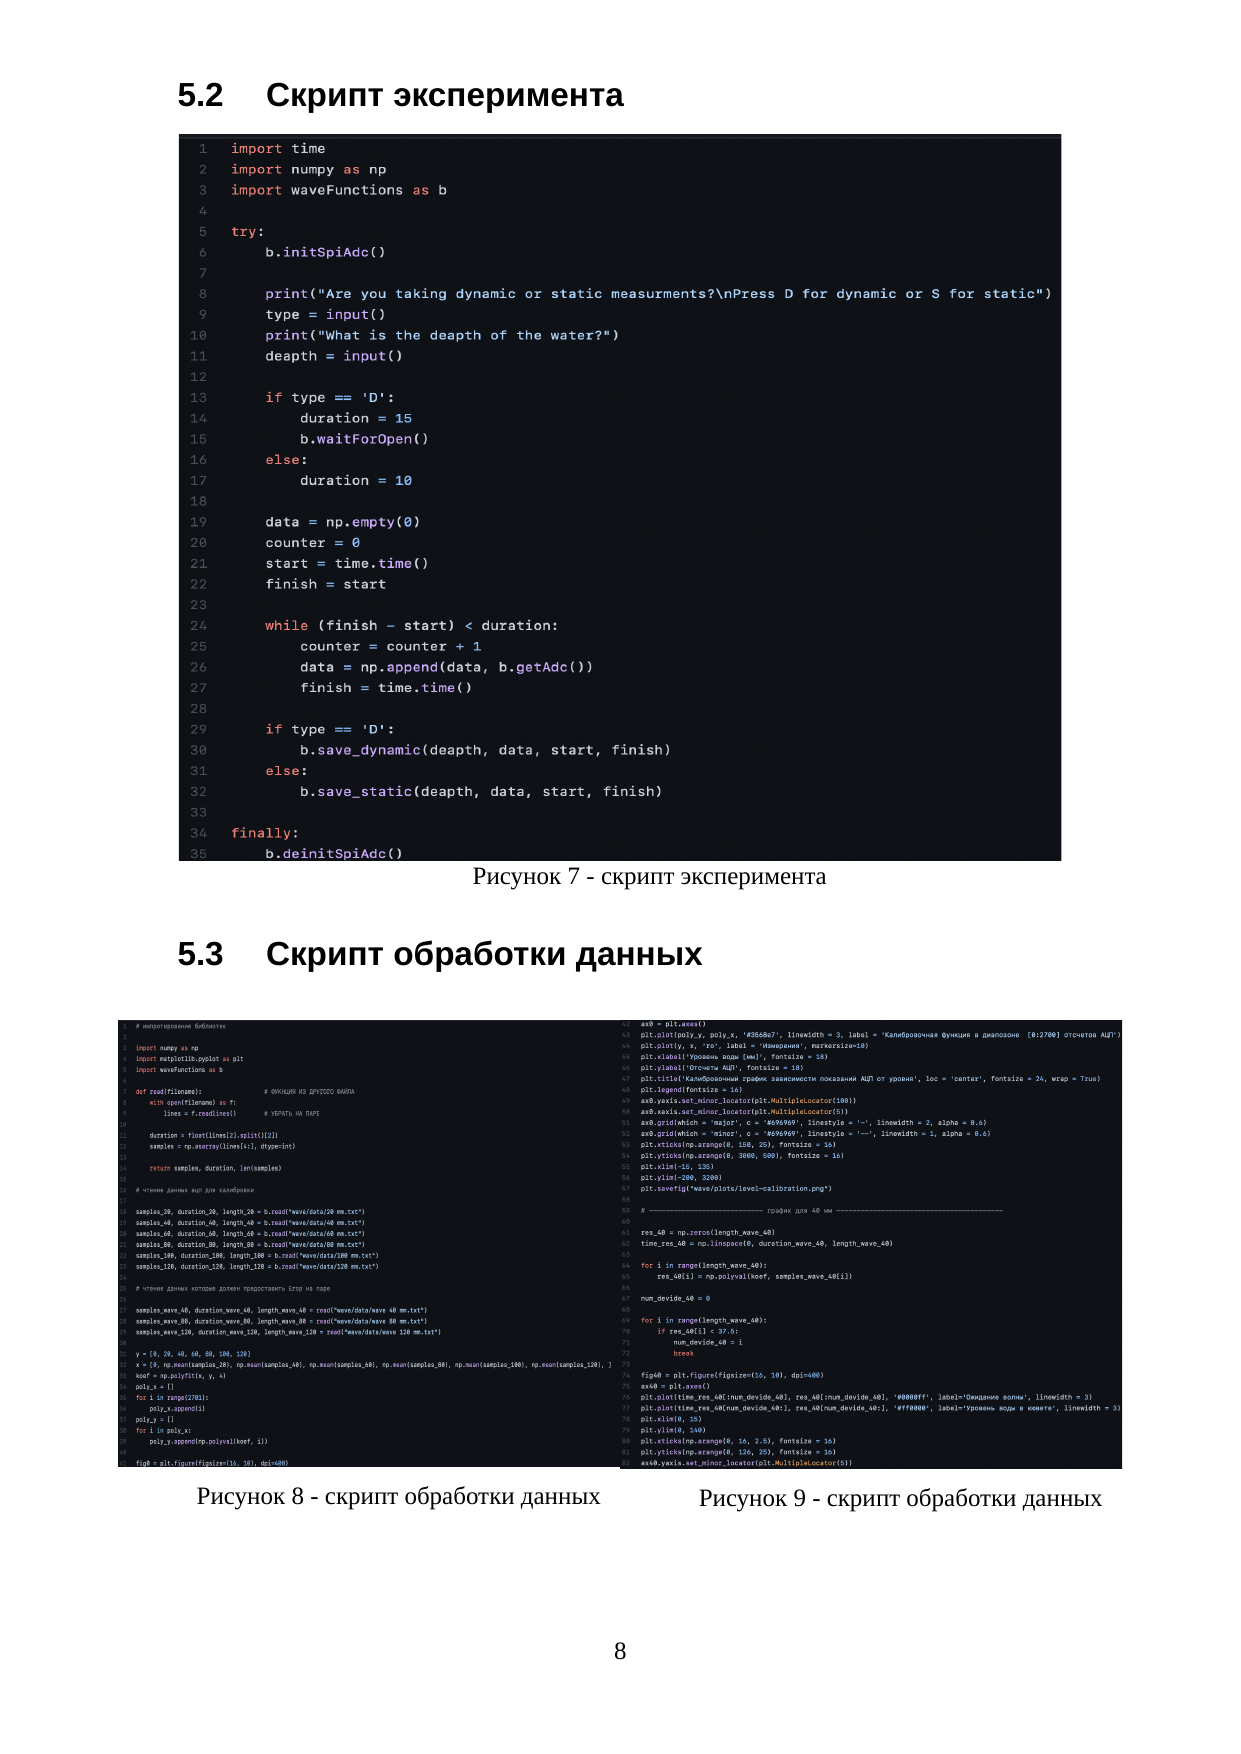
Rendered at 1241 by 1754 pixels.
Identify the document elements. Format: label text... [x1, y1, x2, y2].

table_header Рисунок 8 - скрипт обработки данных [118, 1467, 620, 1526]
table_header Рисунок 9 - скрипт обработки данных [620, 1469, 1122, 1526]
subtitle Скрипт эксперимента [118, 75, 1122, 113]
text Рисунок 7 - скрипт эксперимента [118, 205, 1122, 890]
subtitle Скрипт обработки данных [118, 933, 1122, 972]
picture [118, 1020, 1123, 1469]
picture [178, 134, 1062, 861]
